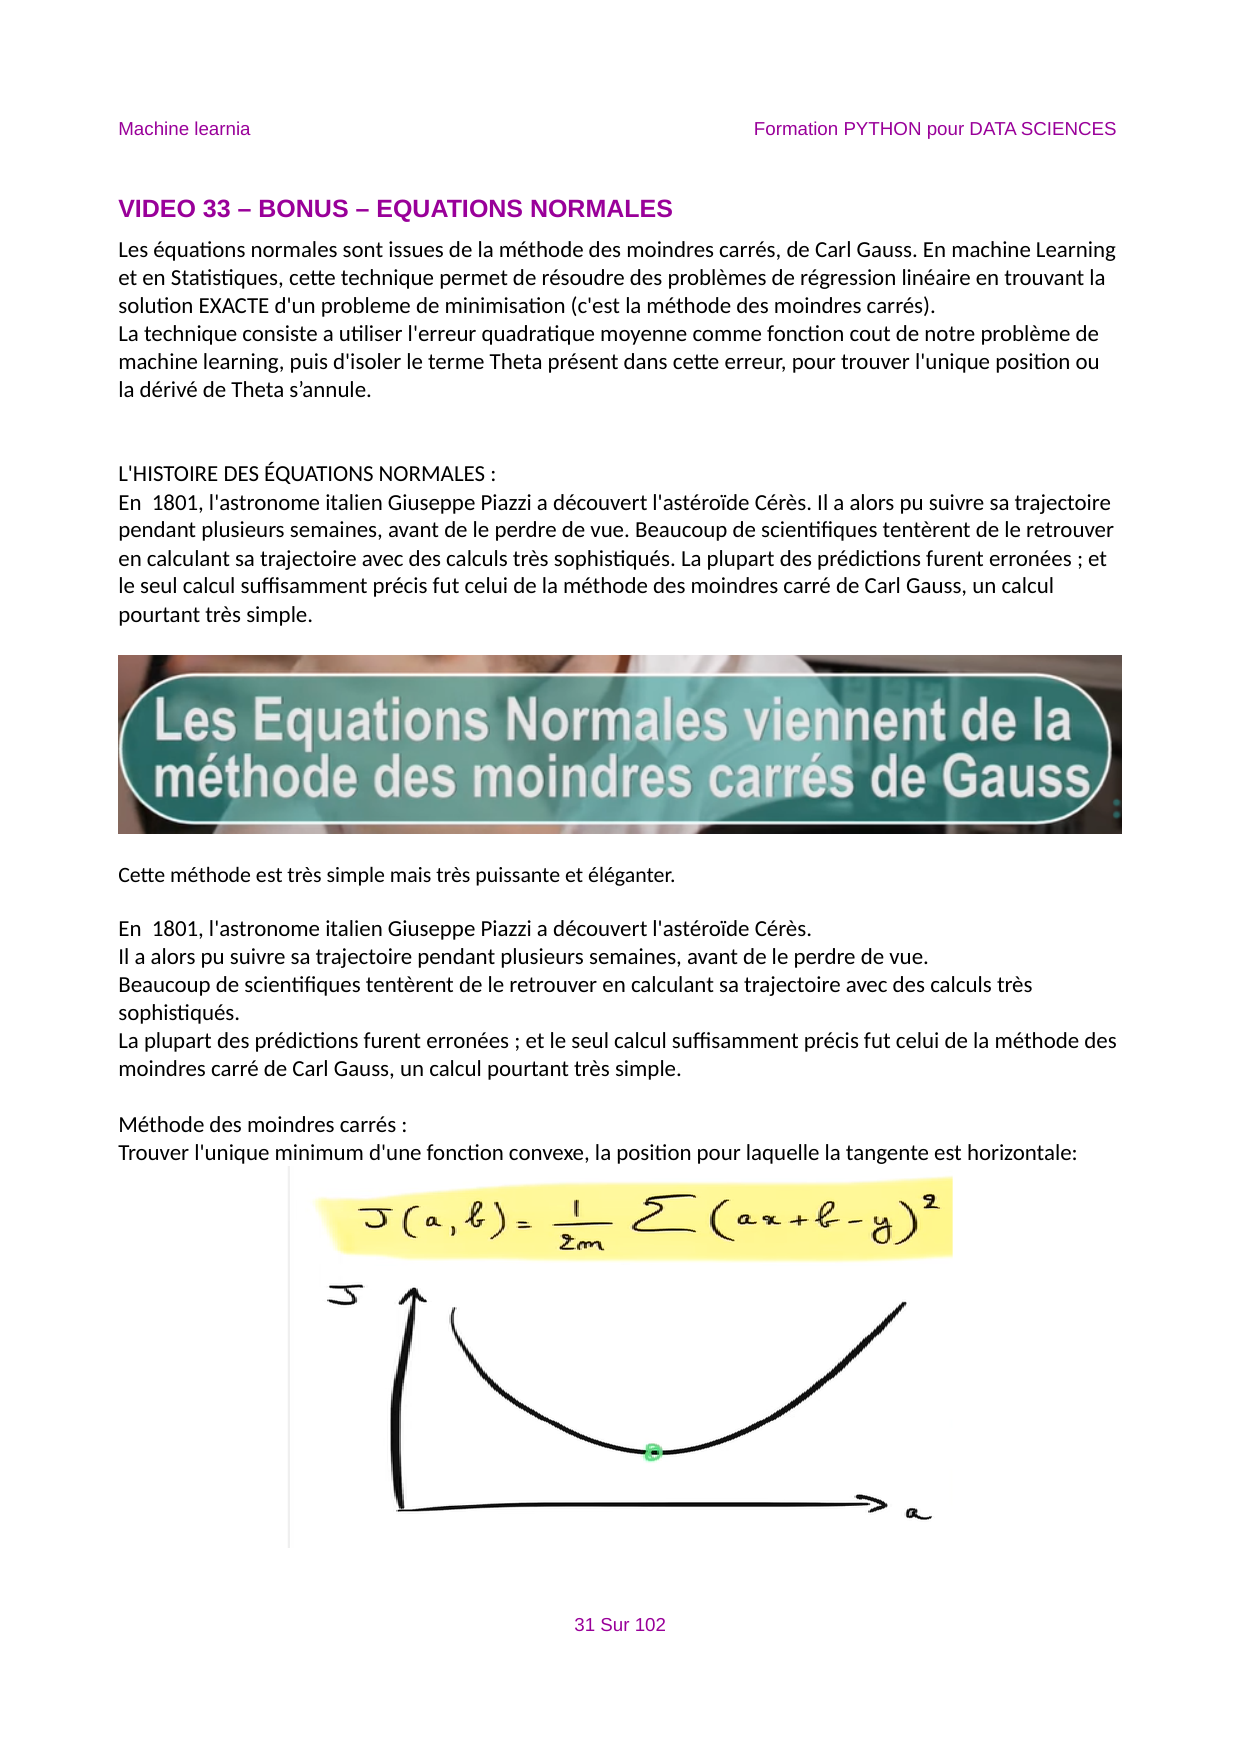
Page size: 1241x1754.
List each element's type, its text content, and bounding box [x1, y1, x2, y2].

picture [287, 1166, 953, 1548]
text En 1801, l'astronome italien Giuseppe Piazzi a découvert l'astéroïde Cérès. Il a alors pu suivre sa trajectoire pendant plusieurs semaines, avant de le perdre de vue. Beaucoup de scientifiques tentèrent de le retrouver en calculant sa trajectoire avec des calculs très sophistiqués. La plupart des prédictions furent erronées ; et le seul calcul suffisamment précis fut celui de la méthode des moindres carré de Carl Gauss, un calcul pourtant très simple. [118, 488, 1122, 628]
text Il a alors pu suivre sa trajectoire pendant plusieurs semaines, avant de le perdre de vue. [118, 942, 1122, 970]
picture [118, 655, 1122, 834]
text Trouver l'unique minimum d'une fonction convexe, la position pour laquelle la tangente est horizontale: [118, 1138, 1122, 1166]
text La technique consiste a utiliser l'erreur quadratique moyenne comme fonction cout de notre problème de machine learning, puis d'isoler le terme Theta présent dans cette erreur, pour trouver l'unique position ou la dérivé de Theta s’annule. [118, 319, 1122, 403]
text Méthode des moindres carrés : [118, 1110, 1122, 1138]
text Cette méthode est très simple mais très puissante et éléganter. [118, 861, 1122, 887]
subtitle VIDEO 33 – BONUS – EQUATIONS NORMALES [118, 194, 1122, 223]
text Beaucoup de scientifiques tentèrent de le retrouver en calculant sa trajectoire avec des calculs très sophistiqués. [118, 970, 1122, 1026]
text La plupart des prédictions furent erronées ; et le seul calcul suffisamment précis fut celui de la méthode des moindres carré de Carl Gauss, un calcul pourtant très simple. [118, 1026, 1122, 1082]
text En 1801, l'astronome italien Giuseppe Piazzi a découvert l'astéroïde Cérès. [118, 914, 1122, 942]
text L'HISTOIRE DES ÉQUATIONS NORMALES : [118, 459, 1122, 488]
text Les équations normales sont issues de la méthode des moindres carrés, de Carl Gauss. En machine Learning et en Statistiques, cette technique permet de résoudre des problèmes de régression linéaire en trouvant la solution EXACTE d'un probleme de minimisation (c'est la méthode des moindres carrés). [118, 235, 1122, 319]
